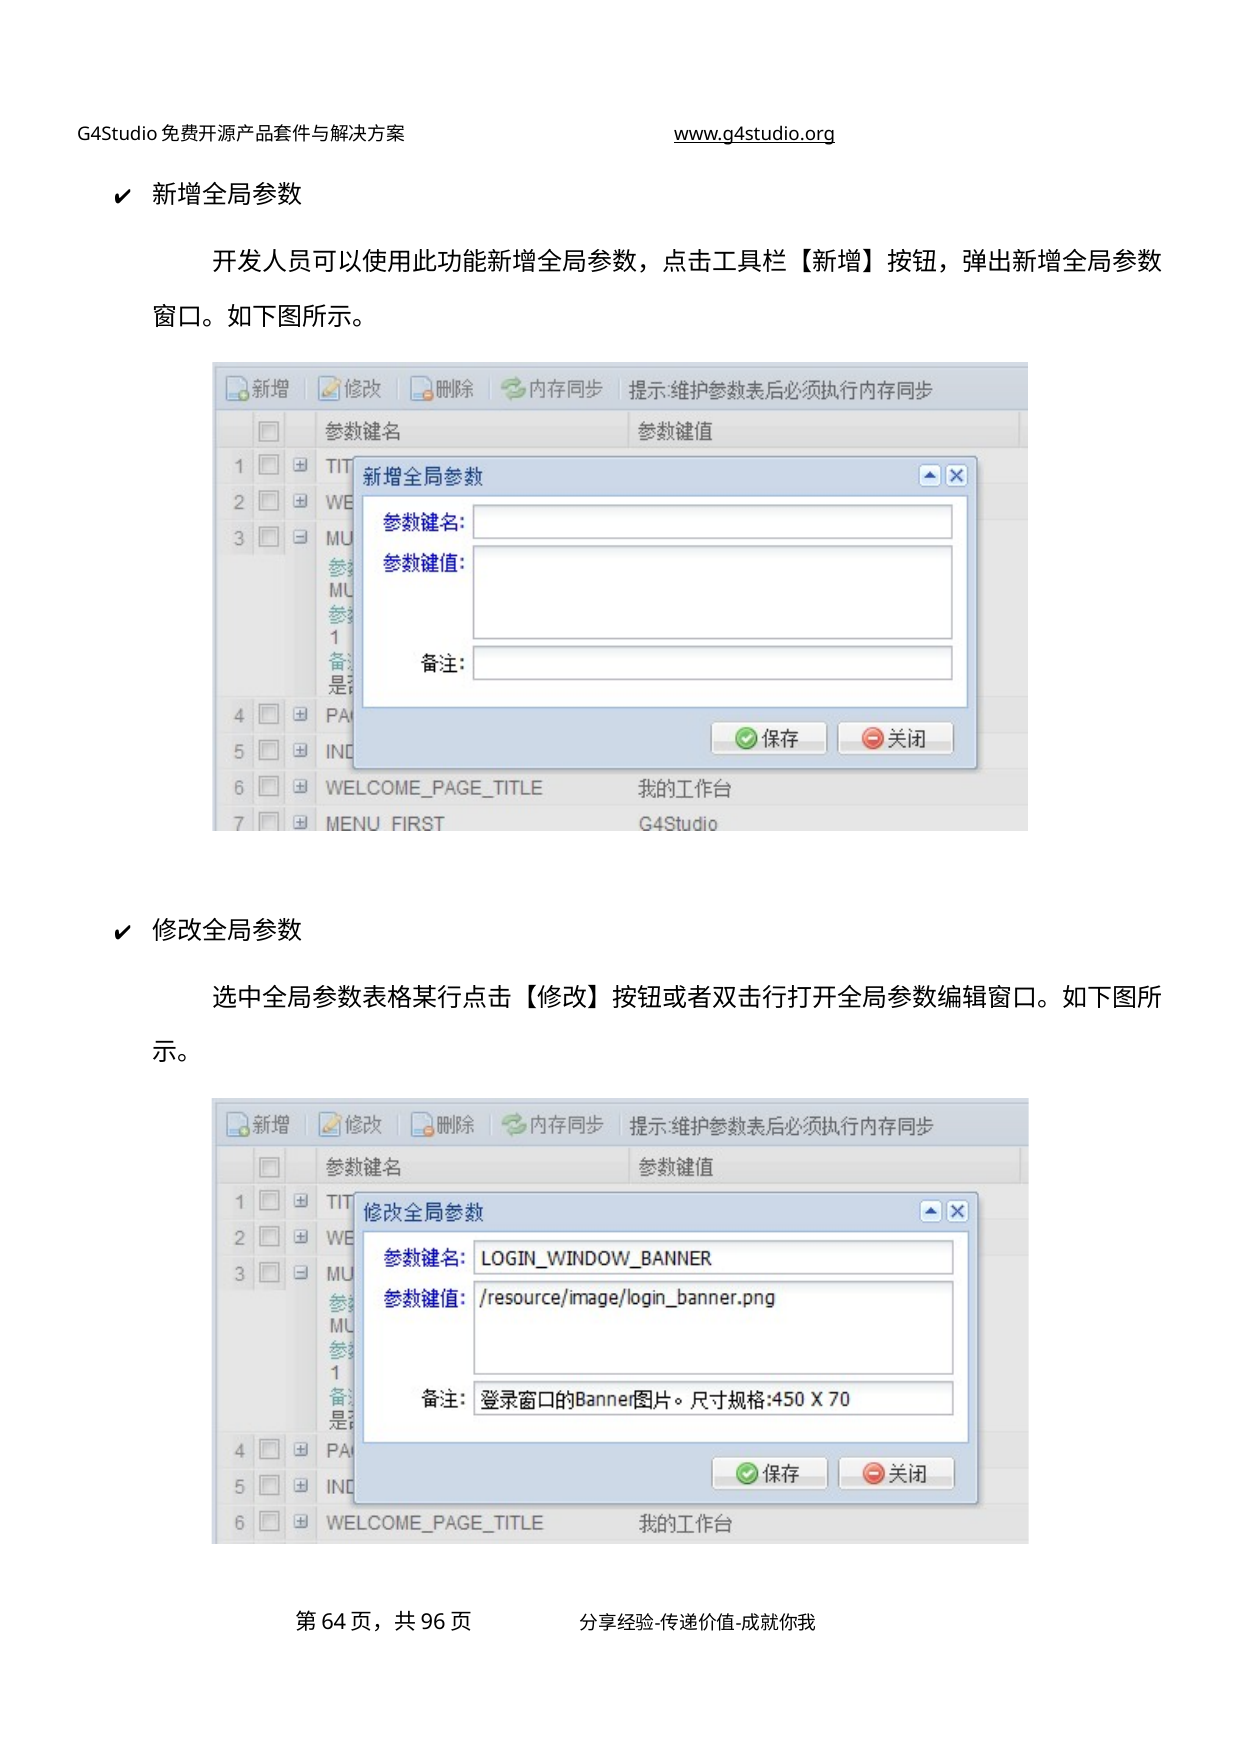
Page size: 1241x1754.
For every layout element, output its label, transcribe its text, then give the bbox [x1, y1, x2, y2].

picture [211, 1098, 1029, 1544]
list 选中全局参数表格某行点击【修改】按钮或者双击行打开全局参数编辑窗口。如下图所示。 [114, 977, 1163, 1068]
list 开发人员可以使用此功能新增全局参数，点击工具栏【新增】按钮，弹出新增全局参数窗口。如下图所示。 [114, 242, 1163, 332]
picture [212, 362, 1028, 831]
list 新增全局参数 [114, 175, 1163, 211]
list 修改全局参数 [114, 911, 1163, 947]
